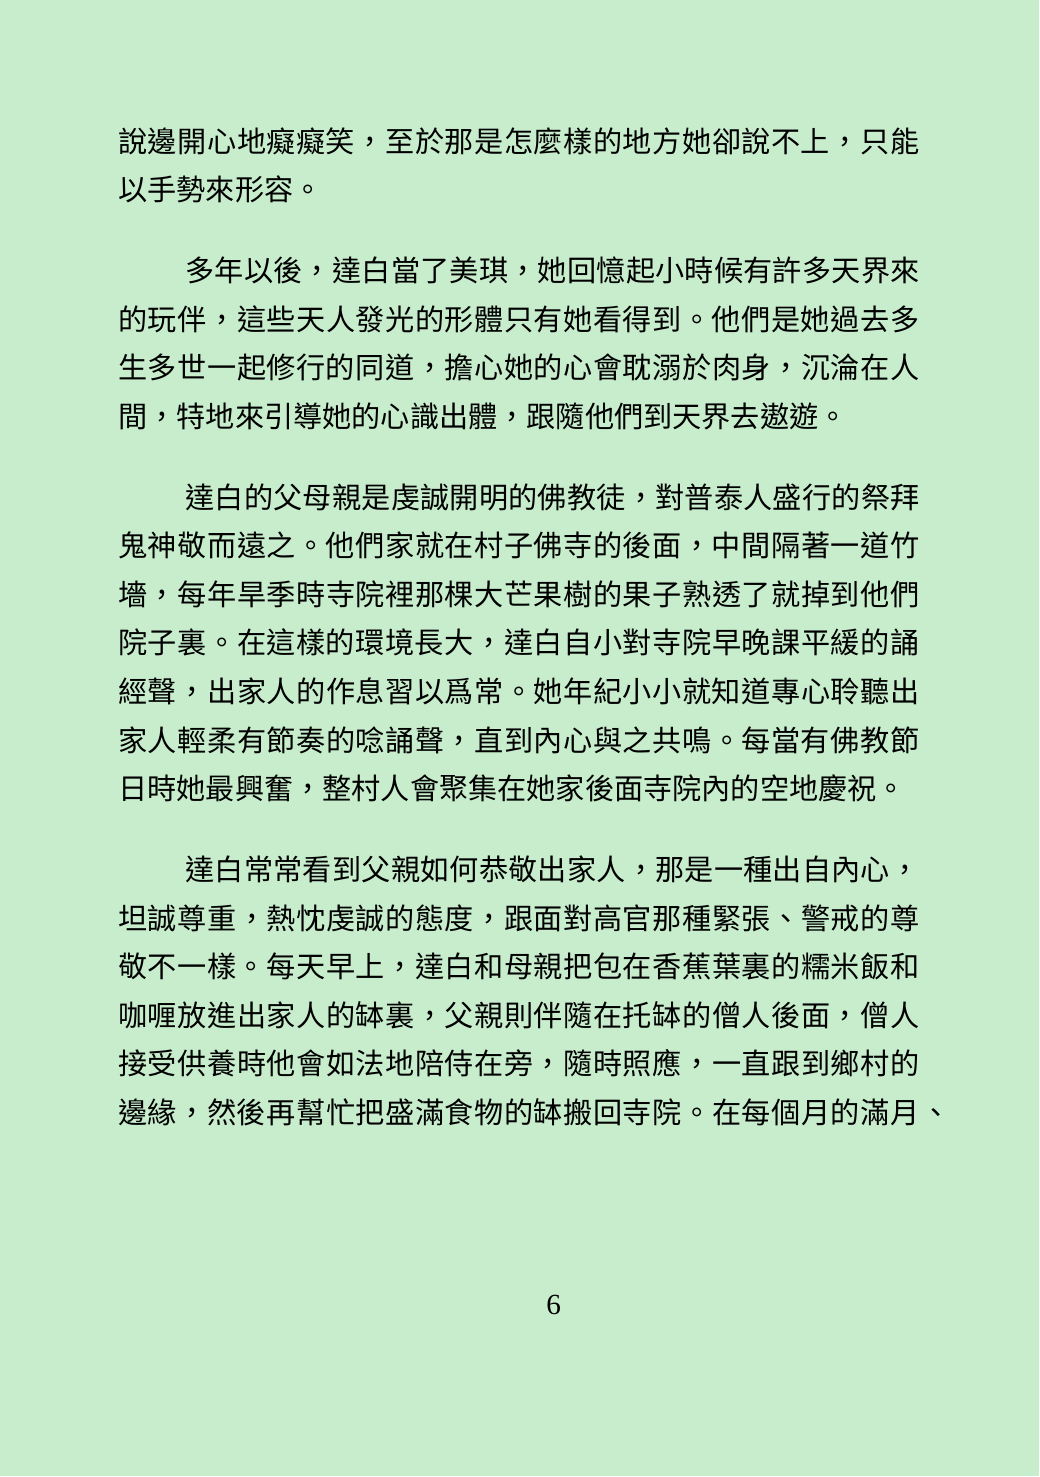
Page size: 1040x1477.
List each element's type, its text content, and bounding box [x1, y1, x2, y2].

text 多年以後，達白當了美琪，她回憶起小時候有許多天界來的玩伴，這些天人發光的形體只有她看得到。他們是她過去多生多世一起修行的同道，擔心她的心會耽溺於肉身，沉淪在人間，特地來引導她的心識出體，跟隨他們到天界去遨遊。 [118, 248, 921, 436]
text 說邊開心地癡癡笑，至於那是怎麼樣的地方她卻說不上，只能以手勢來形容。 [118, 118, 921, 209]
text 達白的父母親是虔誠開明的佛教徒，對普泰人盛行的祭拜鬼神敬而遠之。他們家就在村子佛寺的後面，中間隔著一道竹墻，每年旱季時寺院裡那棵大芒果樹的果子熟透了就掉到他們院子裏。在這樣的環境長大，達白自小對寺院早晚課平緩的誦經聲，出家人的作息習以爲常。她年紀小小就知道專心聆聽出家人輕柔有節奏的唸誦聲，直到內心與之共鳴。每當有佛教節日時她最興奮，整村人會聚集在她家後面寺院內的空地慶祝。 [118, 474, 921, 808]
text 達白常常看到父親如何恭敬出家人，那是一種出自內心，坦誠尊重，熱忱虔誠的態度，跟面對高官那種緊張、警戒的尊敬不一樣。每天早上，達白和母親把包在香蕉葉裏的糯米飯和咖喱放進出家人的缽裏，父親則伴隨在托缽的僧人後面，僧人接受供養時他會如法地陪侍在旁，隨時照應，一直跟到鄉村的邊緣，然後再幫忙把盛滿食物的缽搬回寺院。在每個月的滿月、上半月、新月和下半月這四個齋戒日，達頌難得的會在寺院待上一整天嚴謹持戒，跟僧眾聊天，打打雜。 [118, 847, 921, 1132]
